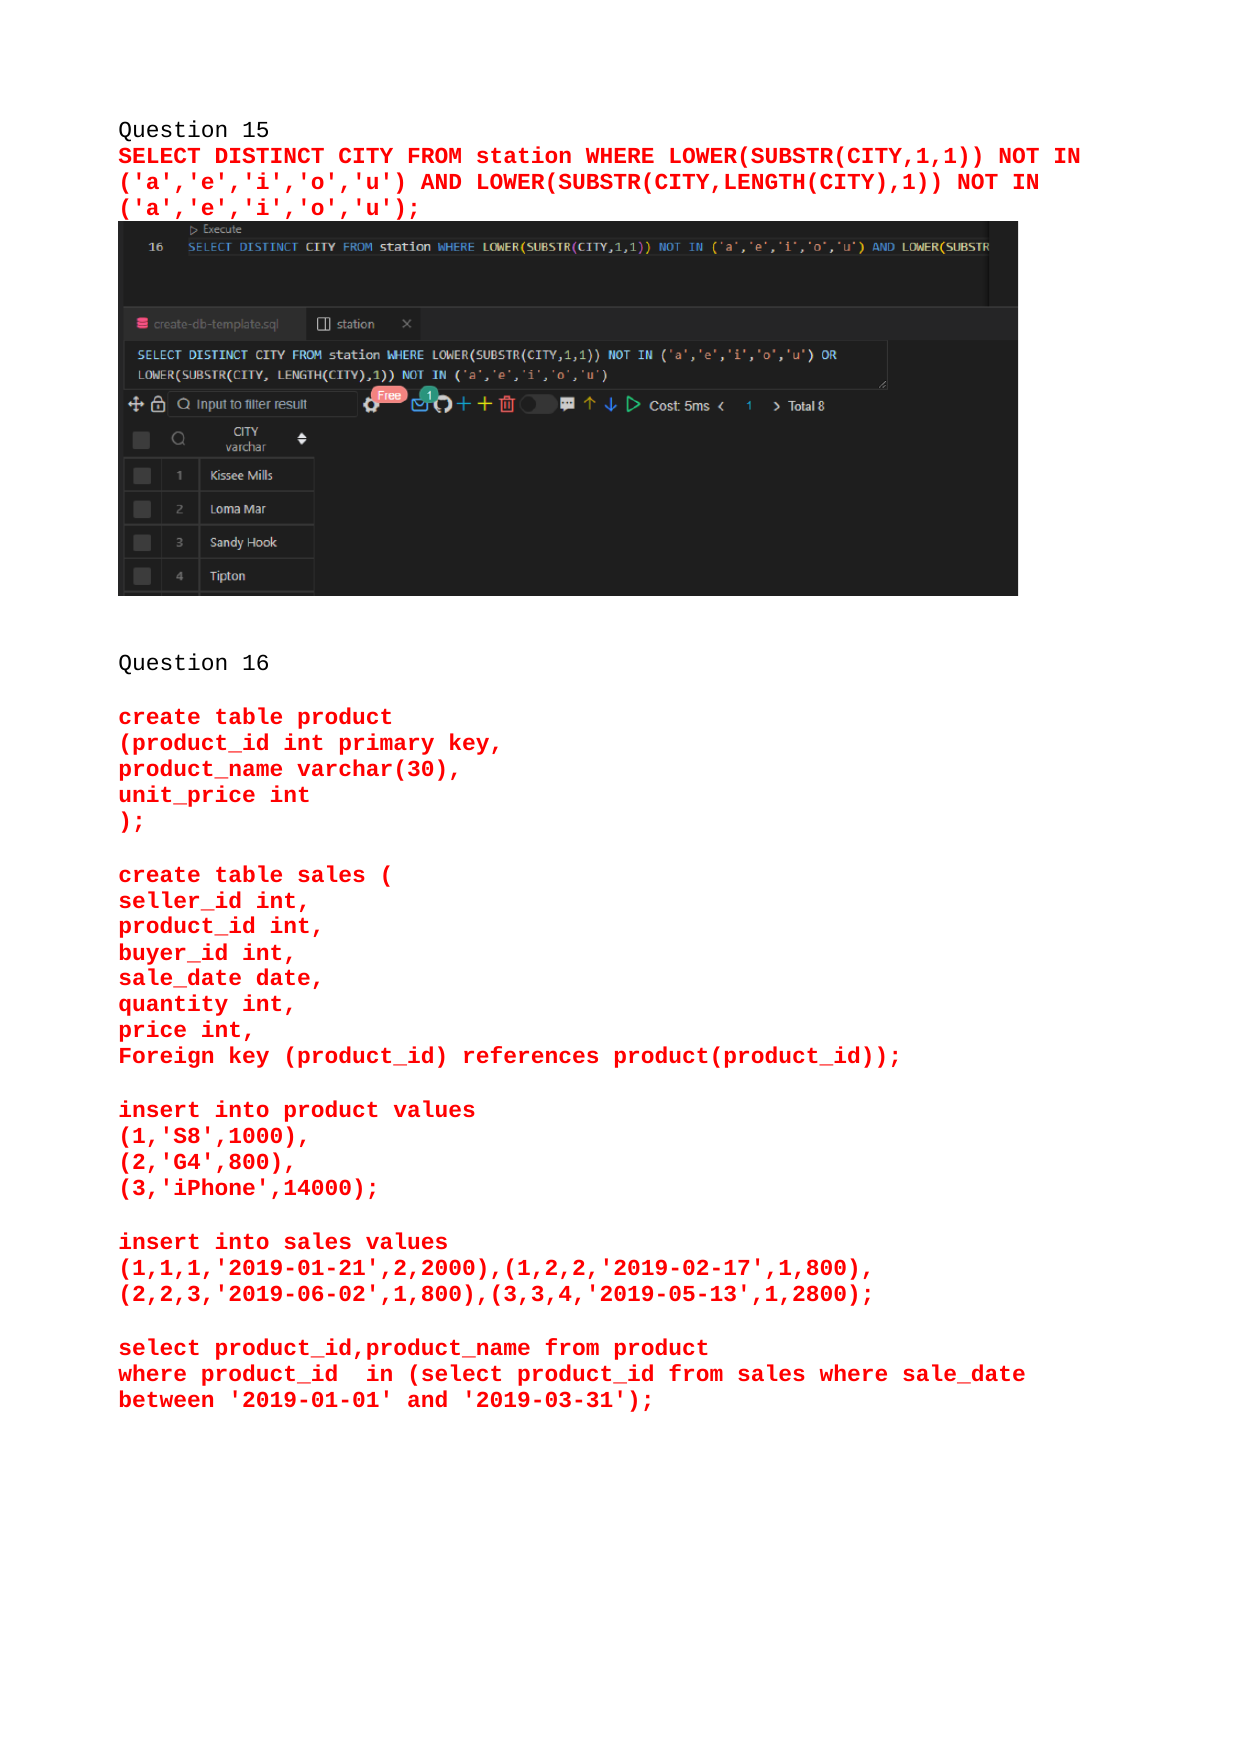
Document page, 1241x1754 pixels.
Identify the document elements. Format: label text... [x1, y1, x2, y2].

text (product_id int primary key, [118, 731, 1122, 757]
text (2,'G4',800), [118, 1150, 1122, 1176]
text unit_price int [118, 783, 1122, 809]
text quantity int, [118, 993, 1122, 1019]
text Question 15 [118, 118, 1122, 144]
text ); [118, 809, 1122, 835]
text product_id int, [118, 915, 1122, 941]
text (3,'iPhone',14000); [118, 1176, 1122, 1202]
text sale_date date, [118, 967, 1122, 993]
text create table sales ( [118, 863, 1122, 889]
text price int, [118, 1019, 1122, 1044]
text buyer_id int, [118, 941, 1122, 967]
text seller_id int, [118, 889, 1122, 915]
text product_name varchar(30), [118, 757, 1122, 783]
text (2,2,3,'2019-06-02',1,800),(3,3,4,'2019-05-13',1,2800); [118, 1282, 1122, 1308]
text create table product [118, 705, 1122, 731]
text insert into product values [118, 1098, 1122, 1124]
text Question 16 [118, 651, 1122, 677]
text select product_id,product_name from product [118, 1336, 1122, 1362]
text (1,1,1,'2019-01-21',2,2000),(1,2,2,'2019-02-17',1,800), [118, 1256, 1122, 1282]
text insert into sales values [118, 1230, 1122, 1256]
text (1,'S8',1000), [118, 1124, 1122, 1150]
text Foreign key (product_id) references product(product_id)); [118, 1044, 1122, 1071]
text SELECT DISTINCT CITY FROM station WHERE LOWER(SUBSTR(CITY,1,1)) NOT IN ('a','e','i','o','u') AND LOWER(SUBSTR(CITY,LENGTH(CITY),1)) NOT IN ('a','e','i','o','u'); [118, 144, 1122, 222]
text where product_id in (select product_id from sales where sale_date between '2019-01-01' and '2019-03-31'); [118, 1362, 1122, 1414]
